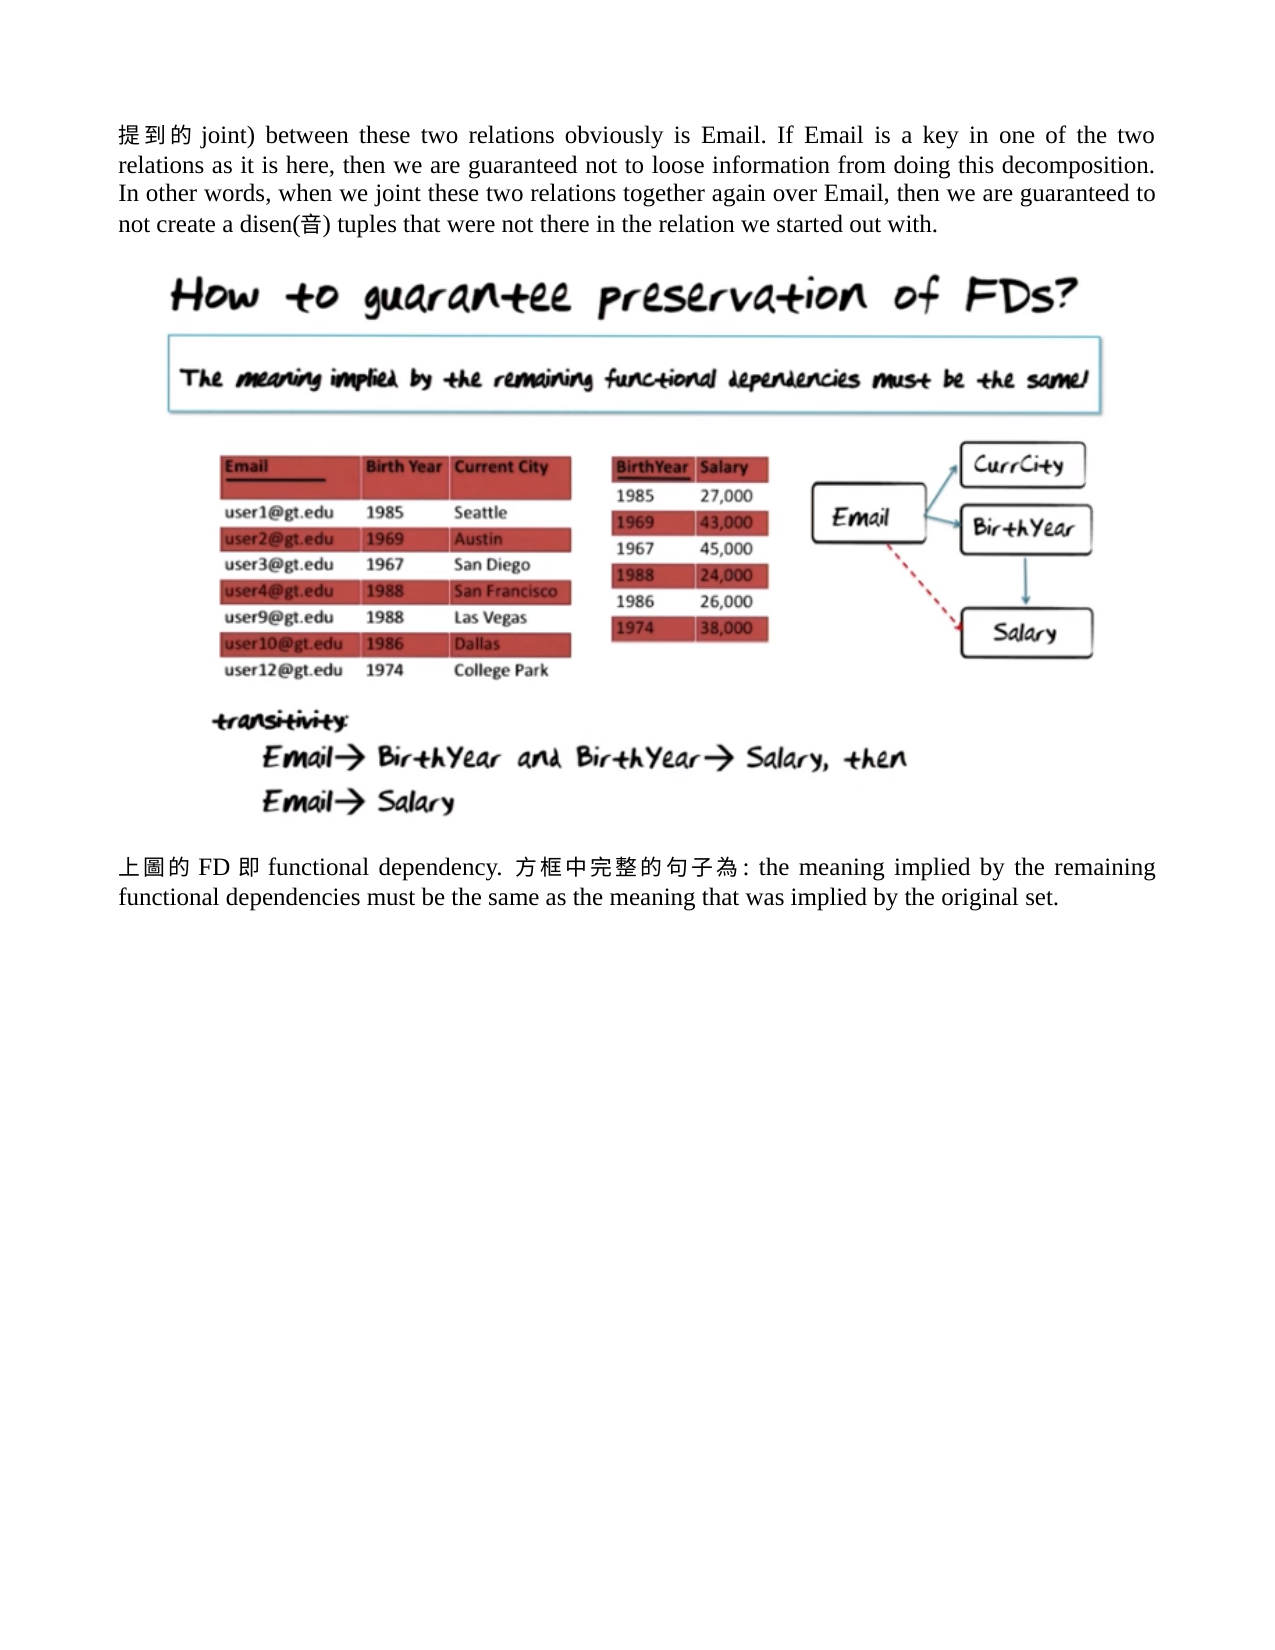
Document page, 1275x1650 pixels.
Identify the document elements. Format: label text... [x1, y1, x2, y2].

picture [118, 267, 1157, 822]
text 提到的joint) between these two relations obviously is Email. If Email is a key in one of the two relations as it is here, then we are guaranteed not to loose information from doing this decomposition. In other words, when we joint these two relations together again over Email, then we are guaranteed to not create a disen(音) tuples that were not there in the relation we started out with. [118, 118, 1157, 239]
text 上圖的FD即functional dependency. 方框中完整的句子為: the meaning implied by the remaining functional dependencies must be the same as the meaning that was implied by the original set. [118, 850, 1157, 910]
